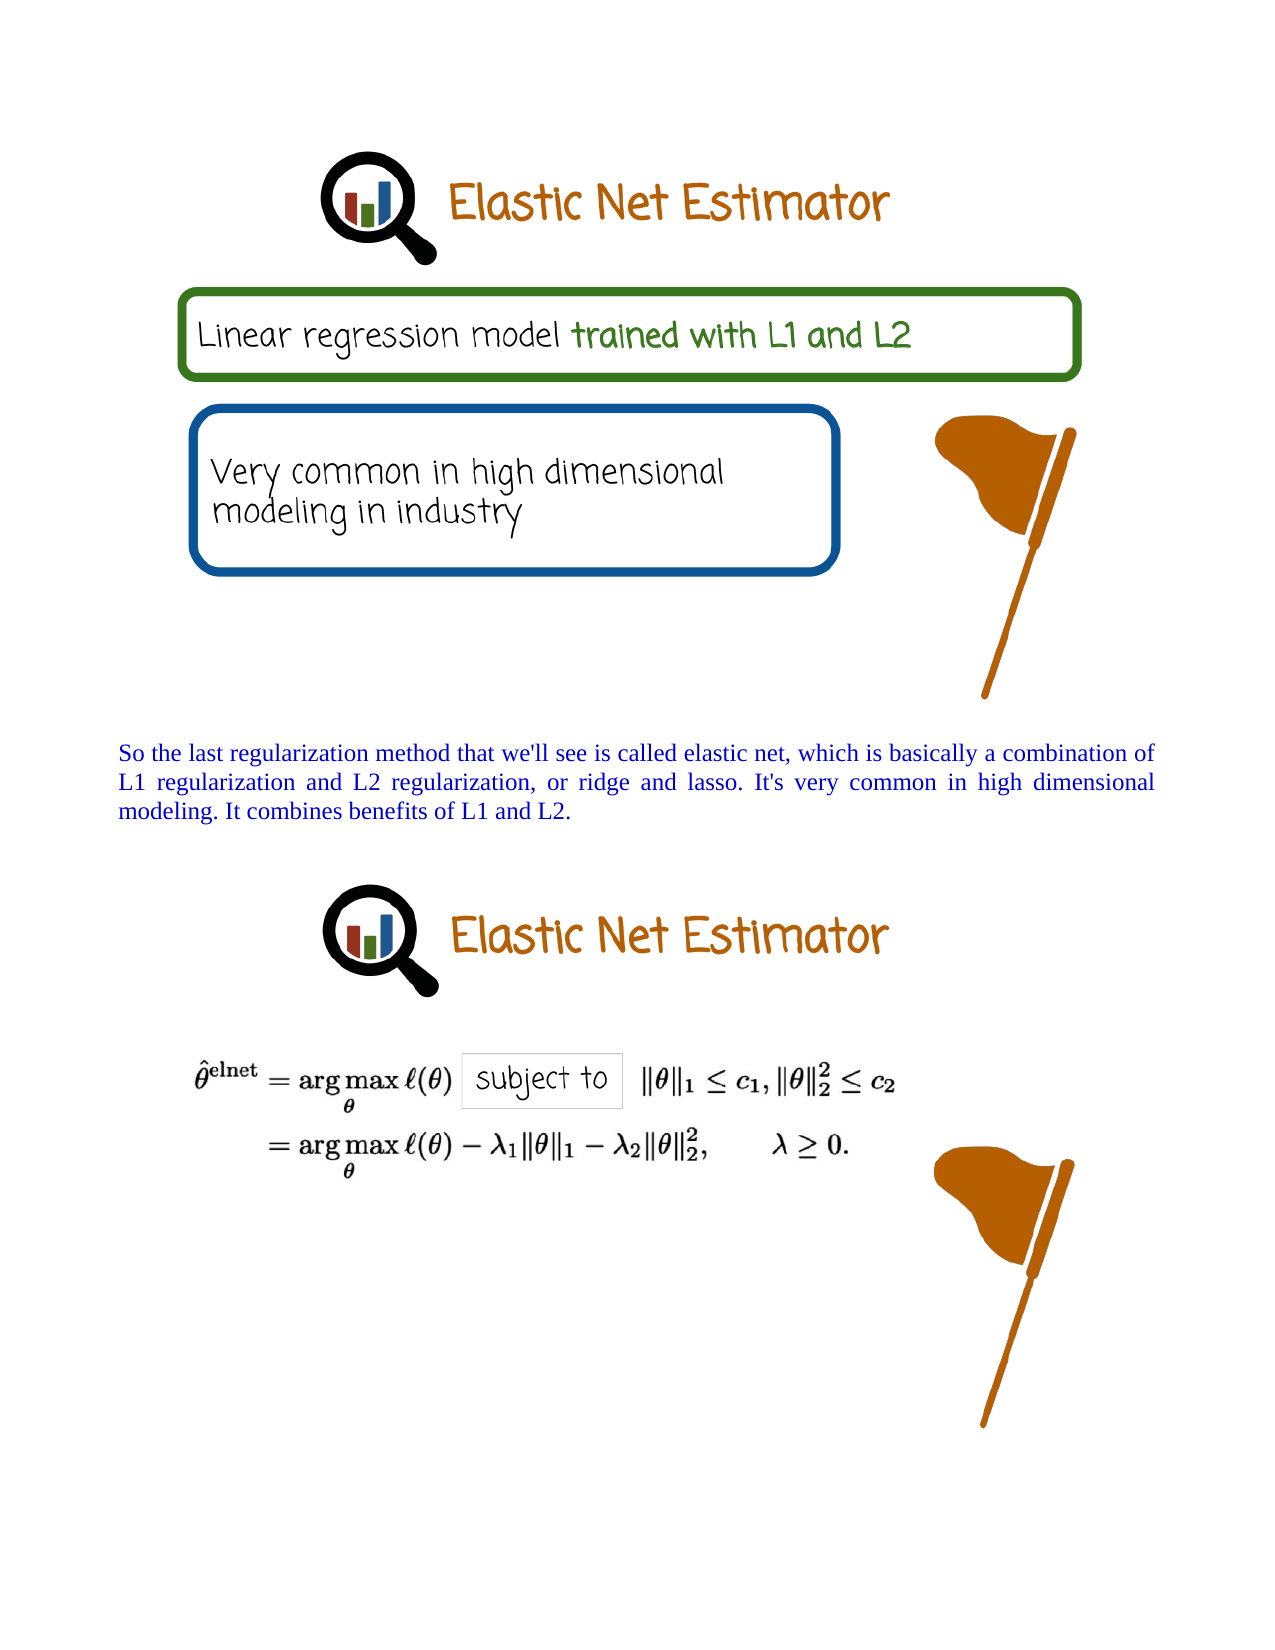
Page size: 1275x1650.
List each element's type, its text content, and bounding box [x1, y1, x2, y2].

text So the last regularization method that we'll see is called elastic net, which is basically a combination of L1 regularization and L2 regularization, or ridge and lasso. It's very common in high dimensional modeling. It combines benefits of L1 and L2. [118, 738, 1157, 825]
picture [118, 882, 1157, 1440]
picture [118, 146, 1157, 710]
